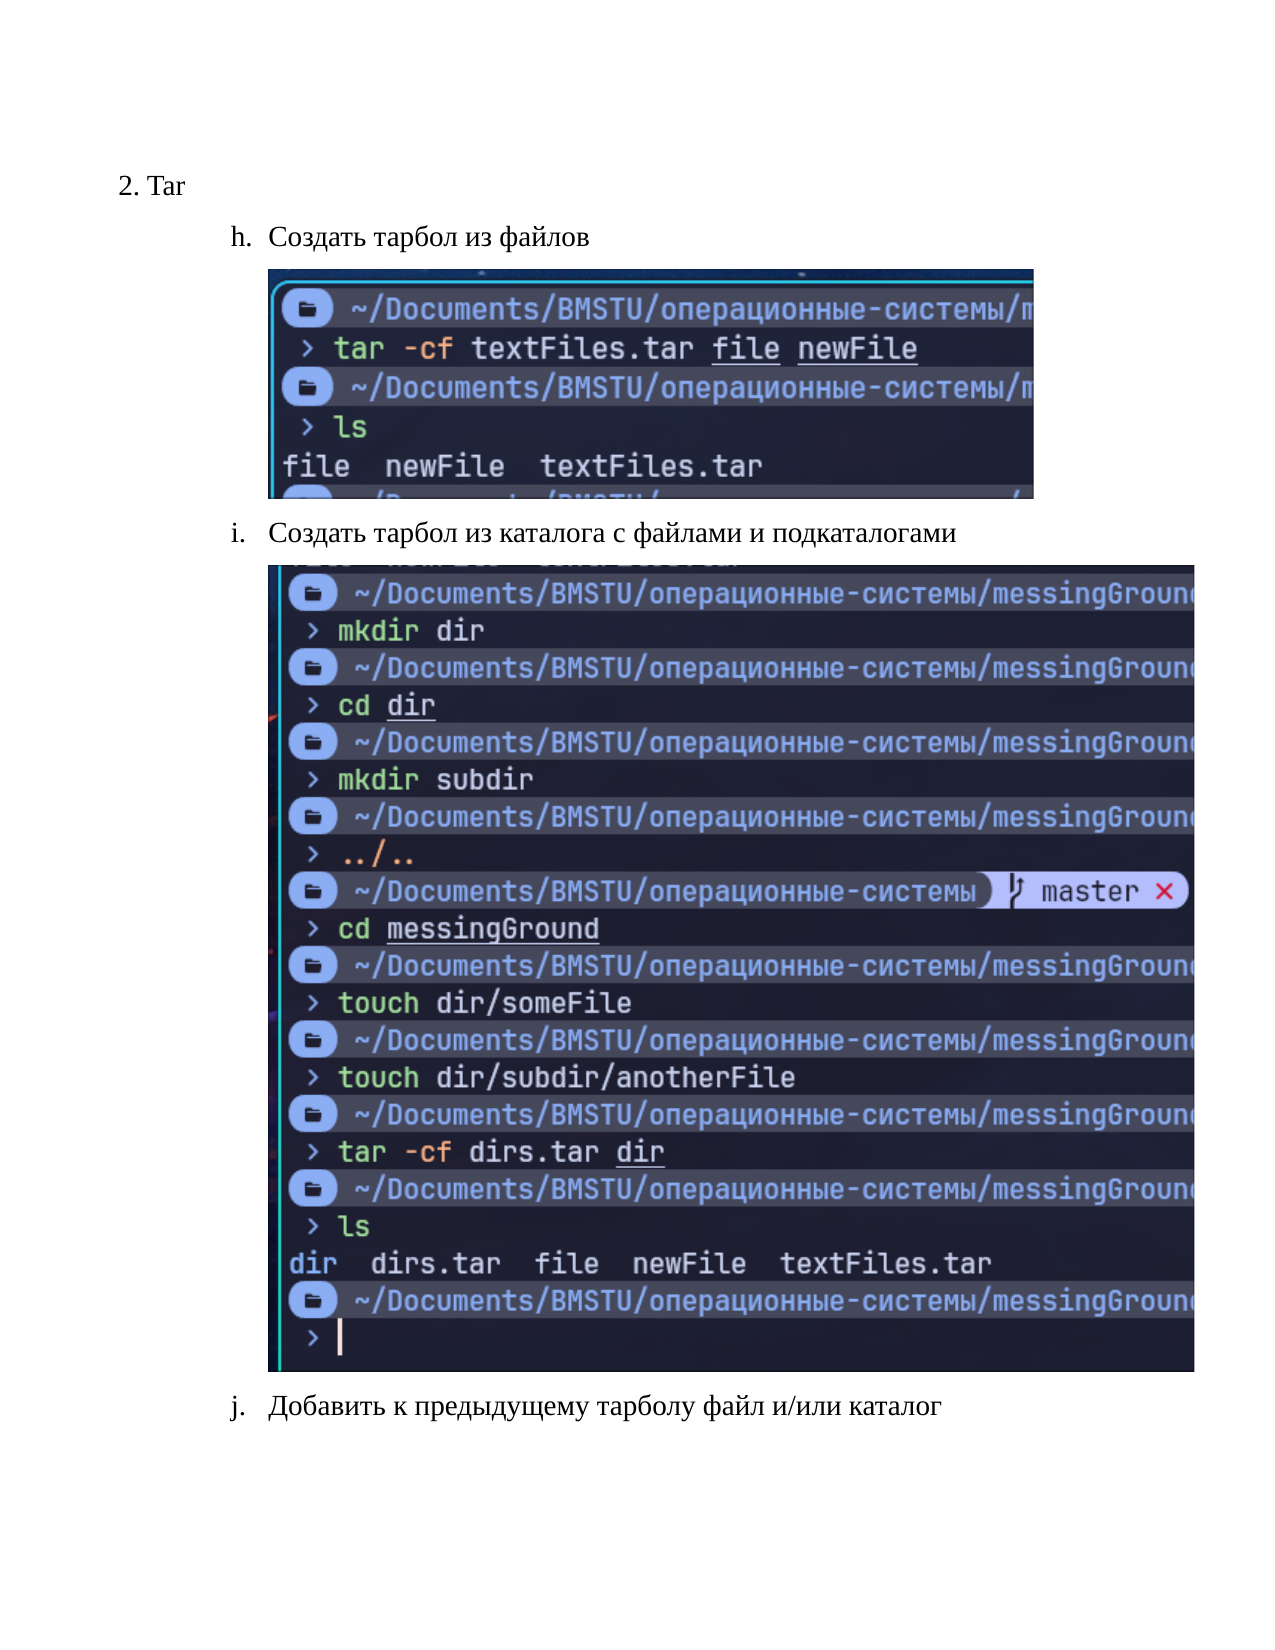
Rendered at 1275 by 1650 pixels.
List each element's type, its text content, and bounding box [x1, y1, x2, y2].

picture [268, 269, 1034, 499]
list 2. Tar [118, 168, 1157, 202]
list Добавить к предыдущему тарболу файл и/или каталог [231, 1388, 1157, 1422]
list Создать тарбол из каталога с файлами и подкаталогами [231, 516, 1157, 549]
picture [268, 565, 1195, 1372]
list Создать тарбол из файлов [231, 219, 1157, 252]
